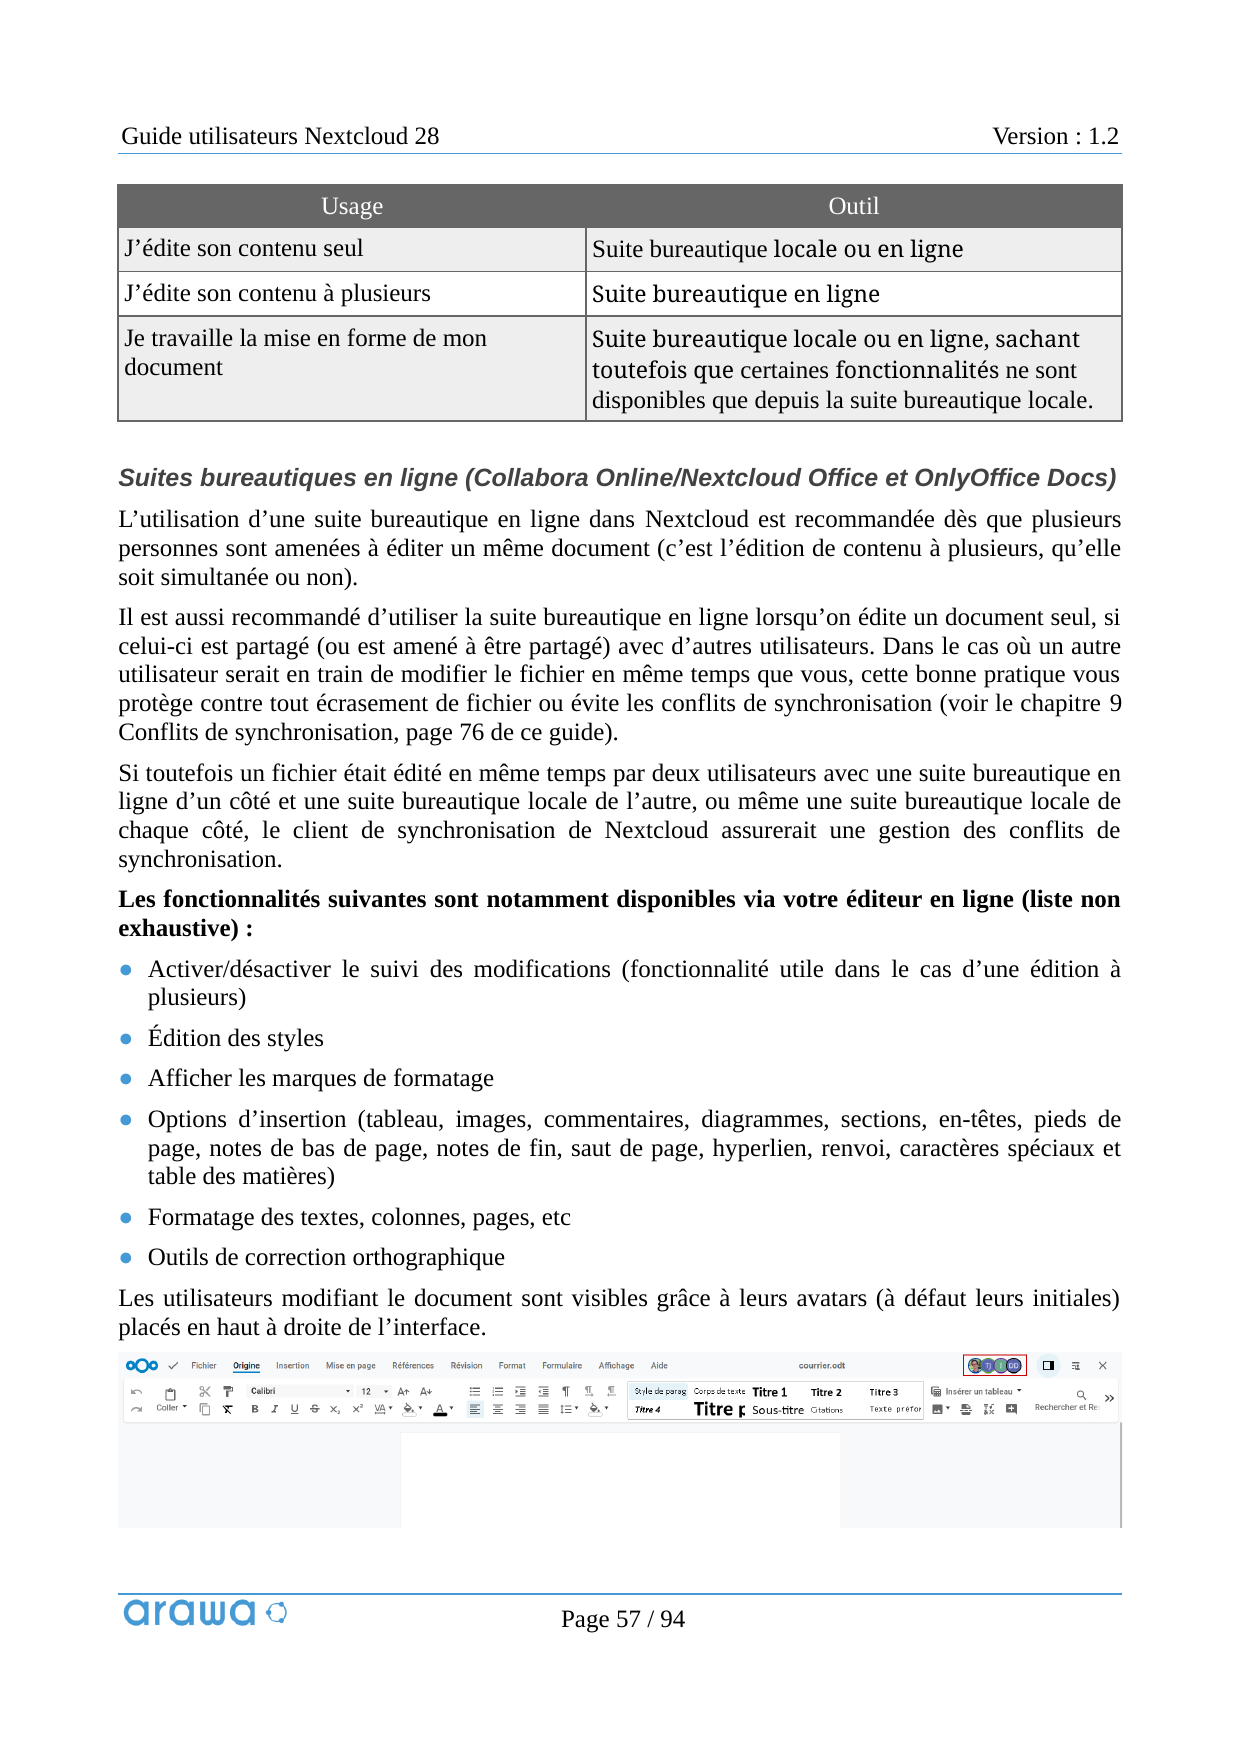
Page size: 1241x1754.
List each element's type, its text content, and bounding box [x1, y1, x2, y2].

list Activer/désactiver le suivi des modifications (fonctionnalité utile dans le cas d’une édition à plusieurs) [118, 954, 1122, 1011]
list Édition des styles [118, 1023, 1122, 1052]
text L’utilisation d’une suite bureautique en ligne dans Nextcloud est recommandée dès que plusieurs personnes sont amenées à éditer un même document (c’est l’édition de contenu à plusieurs, qu’elle soit simultanée ou non). [118, 504, 1122, 590]
table_cell J’édite son contenu seul [119, 228, 585, 271]
table_header Outil [587, 185, 1121, 226]
list Afficher les marques de formatage [118, 1063, 1122, 1092]
text Si toutefois un fichier était édité en même temps par deux utilisateurs avec une suite bureautique en ligne d’un côté et une suite bureautique locale de l’autre, ou même une suite bureautique locale de chaque côté, le client de synchronisation de Nextcloud assurerait une gestion des conflits de synchronisation. [118, 758, 1122, 873]
table_header Usage [119, 185, 585, 226]
list Options d’insertion (tableau, images, commentaires, diagrammes, sections, en-têtes, pieds de page, notes de bas de page, notes de fin, saut de page, hyperlien, renvoi, caractères spéciaux et table des matières) [118, 1104, 1122, 1190]
table_cell Suite bureautique en ligne [587, 272, 1121, 315]
subtitle Suites bureautiques en ligne (Collabora Online/Nextcloud Office et OnlyOffice Docs) [118, 463, 1122, 492]
table_cell J’édite son contenu à plusieurs [119, 272, 585, 315]
text Il est aussi recommandé d’utiliser la suite bureautique en ligne lorsqu’on édite un document seul, si celui-ci est partagé (ou est amené à être partagé) avec d’autres utilisateurs. Dans le cas où un autre utilisateur serait en train de modifier le fichier en même temps que vous, cette bonne pratique vous protège contre tout écrasement de fichier ou évite les conflits de synchronisation (voir le chapitre 9 Conflits de synchronisation, page 76 de ce guide). [118, 602, 1122, 746]
picture [118, 1352, 1123, 1528]
list Outils de correction orthographique [118, 1242, 1122, 1271]
list Formatage des textes, colonnes, pages, etc [118, 1202, 1122, 1231]
text Les fonctionnalités suivantes sont notamment disponibles via votre éditeur en ligne (liste non exhaustive) : [118, 884, 1122, 942]
text Les utilisateurs modifiant le document sont visibles grâce à leurs avatars (à défaut leurs initiales) placés en haut à droite de l’interface. [118, 1283, 1122, 1341]
table_cell Suite bureautique locale ou en ligne, sachant toutefois que certaines fonctionnalités ne sont disponibles que depuis la suite bureautique locale. [587, 317, 1121, 420]
picture [121, 1597, 290, 1628]
table_cell Suite bureautique locale ou en ligne [587, 228, 1121, 271]
table_cell Je travaille la mise en forme de mon document [119, 317, 585, 420]
